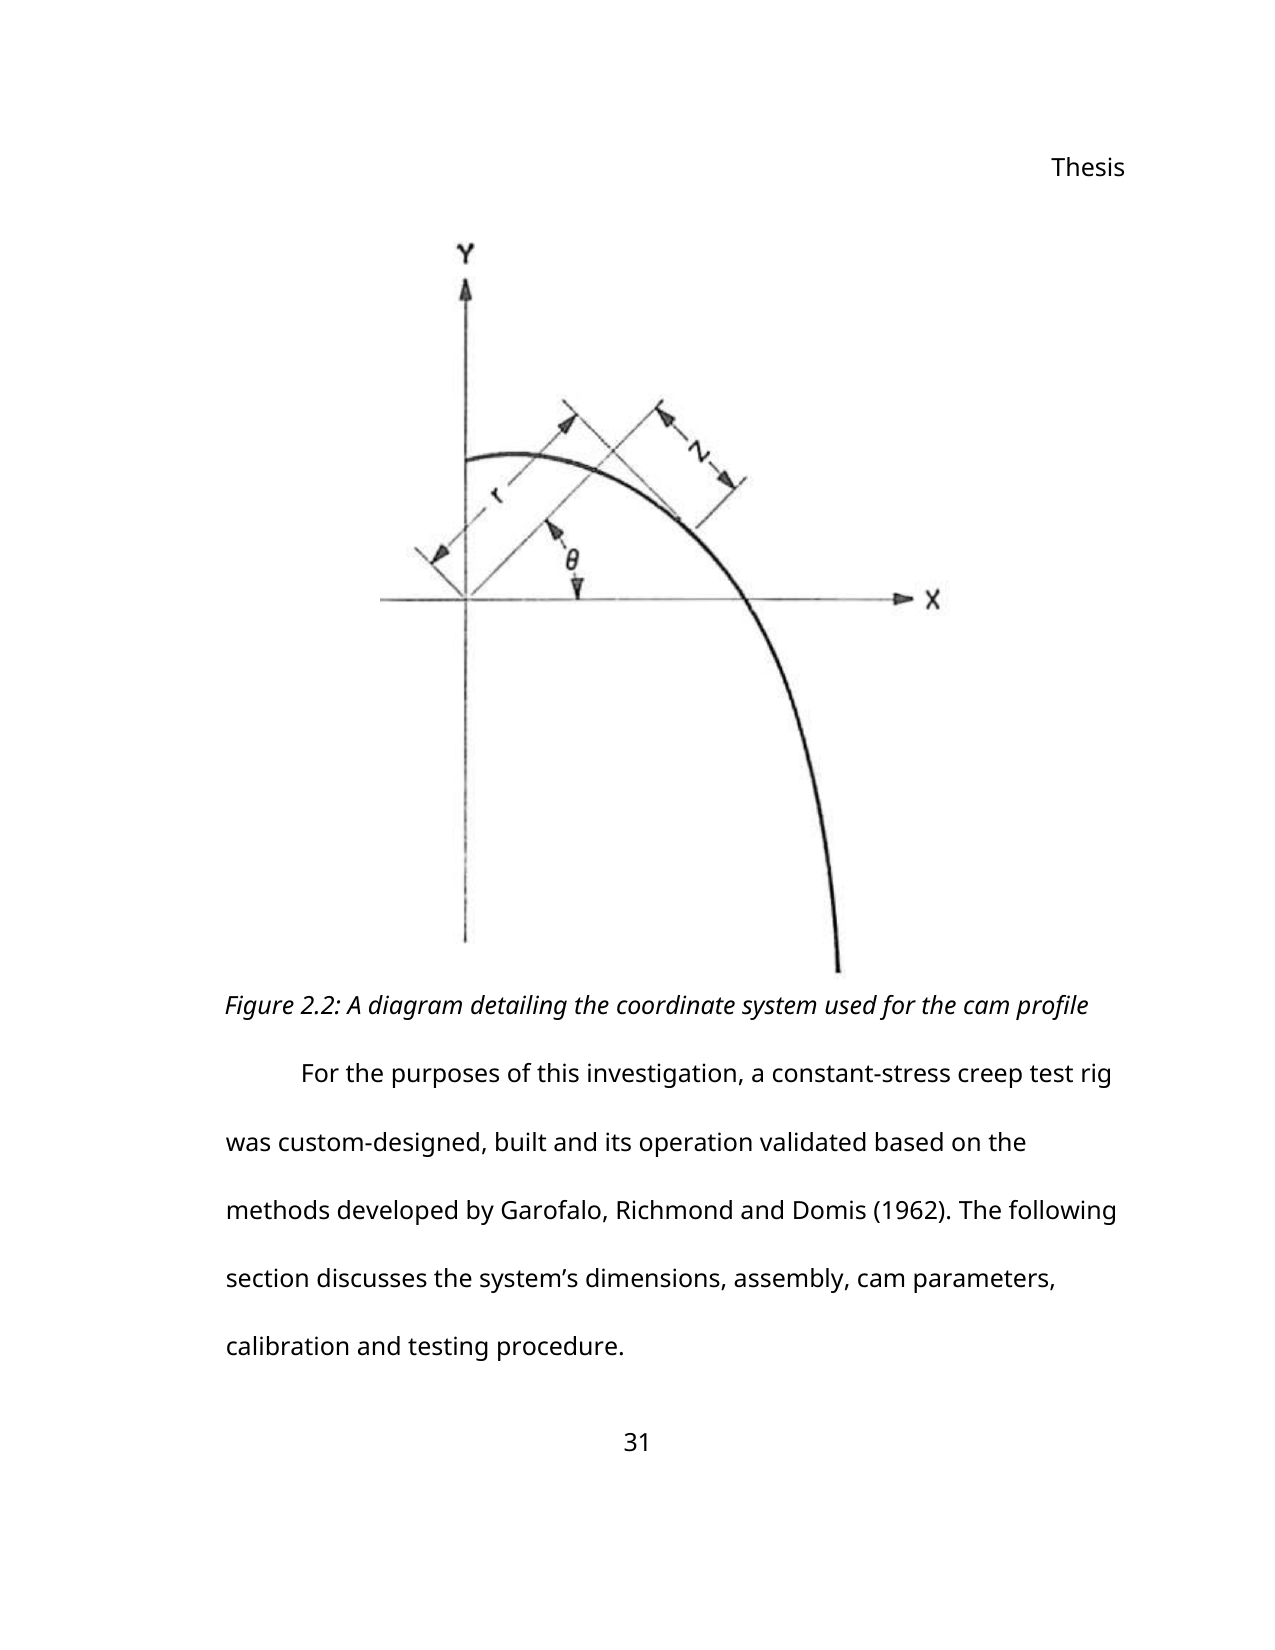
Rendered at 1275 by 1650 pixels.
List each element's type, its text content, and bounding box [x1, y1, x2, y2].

text For the purposes of this investigation, a constant-stress creep test rig was custom-designed, built and its operation validated based on the methods developed by Garofalo, Richmond and Domis (1962). The following section discusses the system’s dimensions, assembly, cam parameters, calibration and testing procedure. [224, 1056, 1125, 1363]
picture [380, 225, 970, 988]
text Figure 2.2: A diagram detailing the coordinate system used for the cam profile [224, 988, 1125, 1022]
